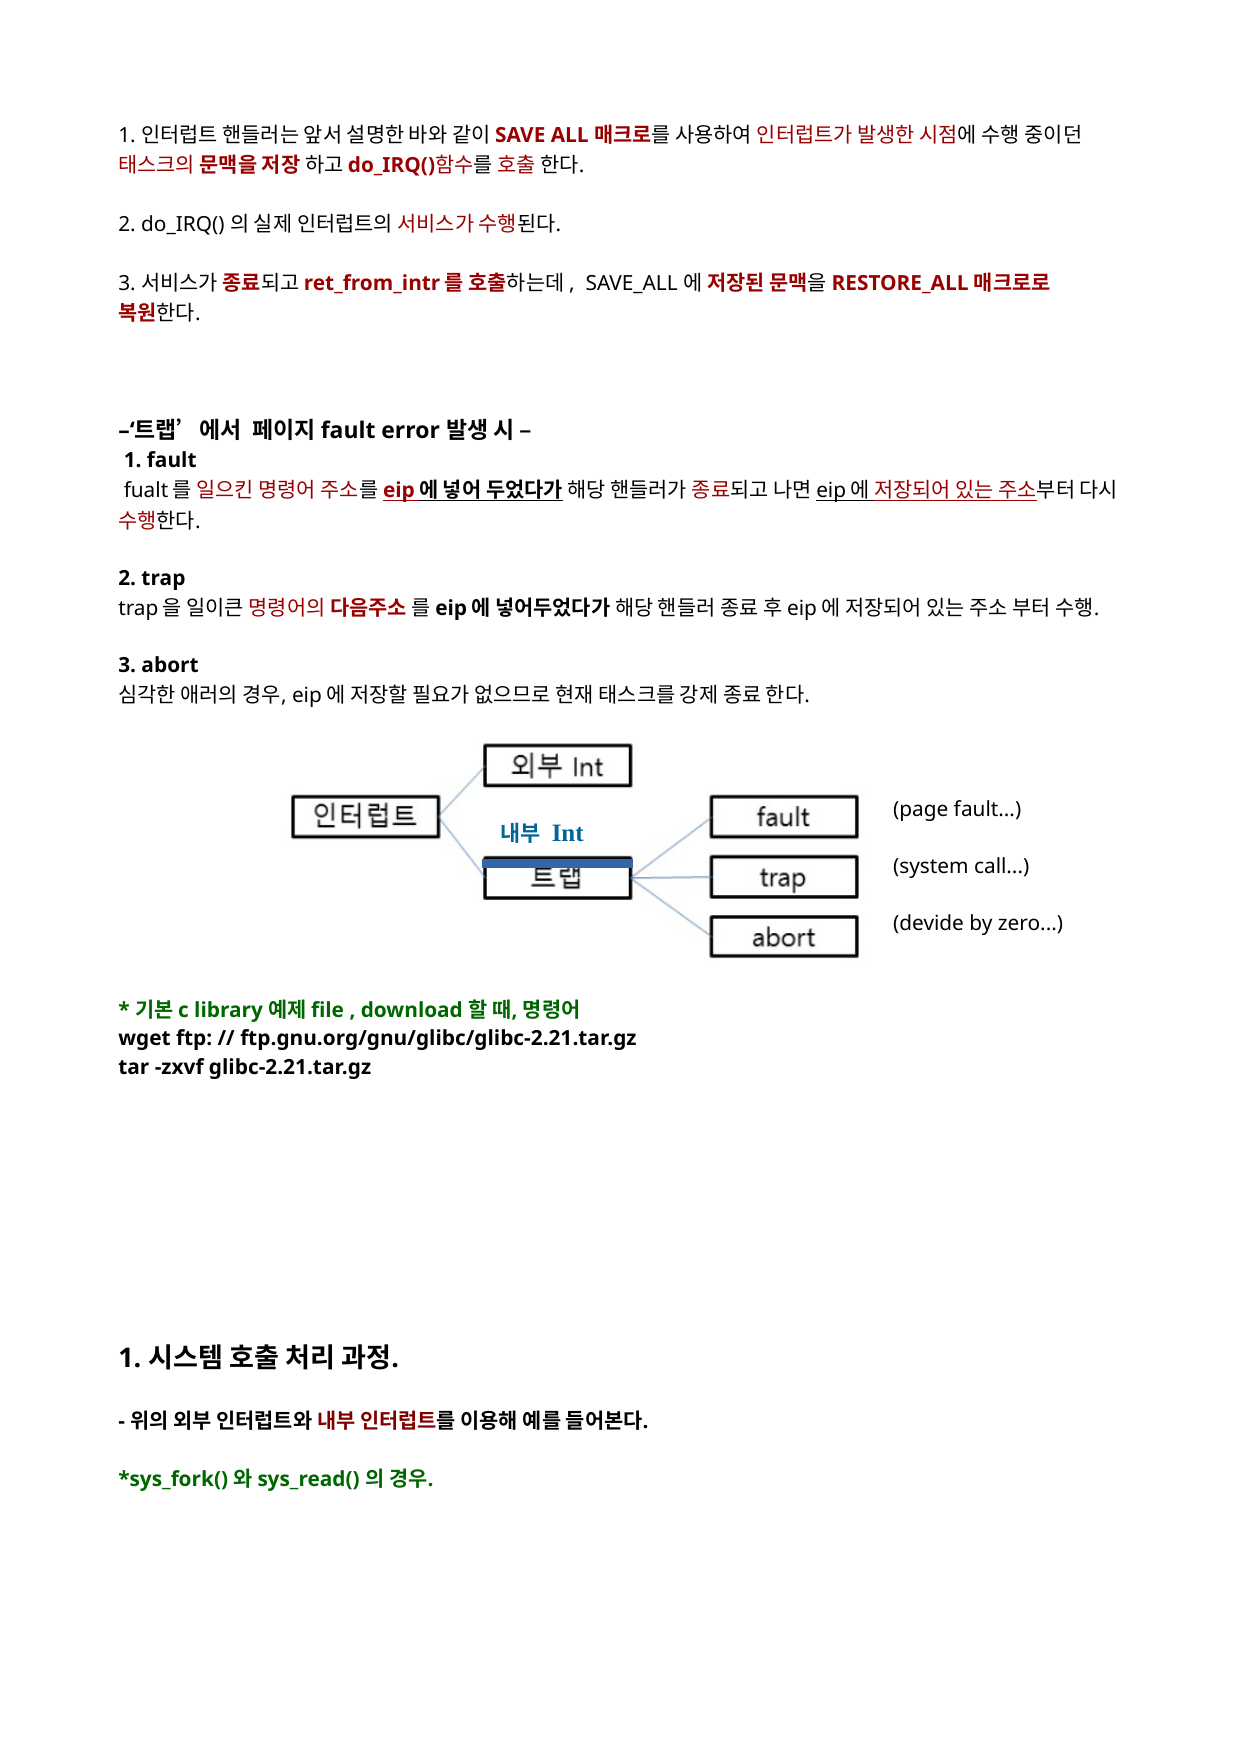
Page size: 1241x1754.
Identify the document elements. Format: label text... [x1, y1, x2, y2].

picture [269, 723, 893, 970]
text fualt를 일으킨 명령어 주소를 eip에 넣어 두었다가 해당 핸들러가 종료되고 나면 eip에 저장되어 있는 주소부터 다시 수행한다. [118, 474, 1122, 534]
text [118, 794, 269, 822]
text 3. abort [118, 650, 1122, 678]
text wget ftp: // ftp.gnu.org/gnu/glibc/glibc-2.21.tar.gz [118, 1023, 1122, 1052]
text 2. do_IRQ() 의 실제 인터럽트의 서비스가 수행된다. [118, 207, 1122, 237]
text 심각한 애러의 경우, eip에 저장할 필요가 없으므로 현재 태스크를 강제 종료 한다. [118, 678, 1122, 709]
text *sys_fork() 와 sys_read() 의 경우. [118, 1463, 1122, 1493]
text 3. 서비스가 종료되고 ret_from_intr를 호출하는데 , SAVE_ALL 에 저장된 문맥을 RESTORE_ALL 매크로로 복원한다. [118, 266, 1122, 327]
text (devide by zero...) [893, 908, 1122, 936]
text trap을 일이큰 명령어의 다음주소 를 eip에 넣어두었다가 해당 핸들러 종료 후 eip에 저장되어 있는 주소 부터 수행. [118, 591, 1122, 621]
text tar -zxvf glibc-2.21.tar.gz [118, 1052, 1122, 1080]
text [118, 908, 269, 936]
text [118, 851, 269, 879]
text 1. 인터럽트 핸들러는 앞서 설명한 바와 같이 SAVE ALL 매크로를 사용하여 인터럽트가 발생한 시점에 수행 중이던 태스크의 문맥을 저장 하고 do_IRQ()함수를 호출 한다. [118, 118, 1122, 179]
text - 위의 외부 인터럽트와 내부 인터럽트를 이용해 예를 들어본다. [118, 1404, 1122, 1434]
text 2. trap [118, 563, 1122, 591]
text 1. 시스템 호출 처리 과정. [118, 1336, 1122, 1376]
text * 기본 c library 예제file , download 할 때, 명령어 [118, 993, 1122, 1023]
text –‘트랩’에서 페이지 fault error 발생 시 – [118, 412, 1122, 445]
text (system call...) [893, 851, 1122, 879]
text 1. fault [118, 445, 1122, 474]
text (page fault...) [893, 794, 1122, 822]
